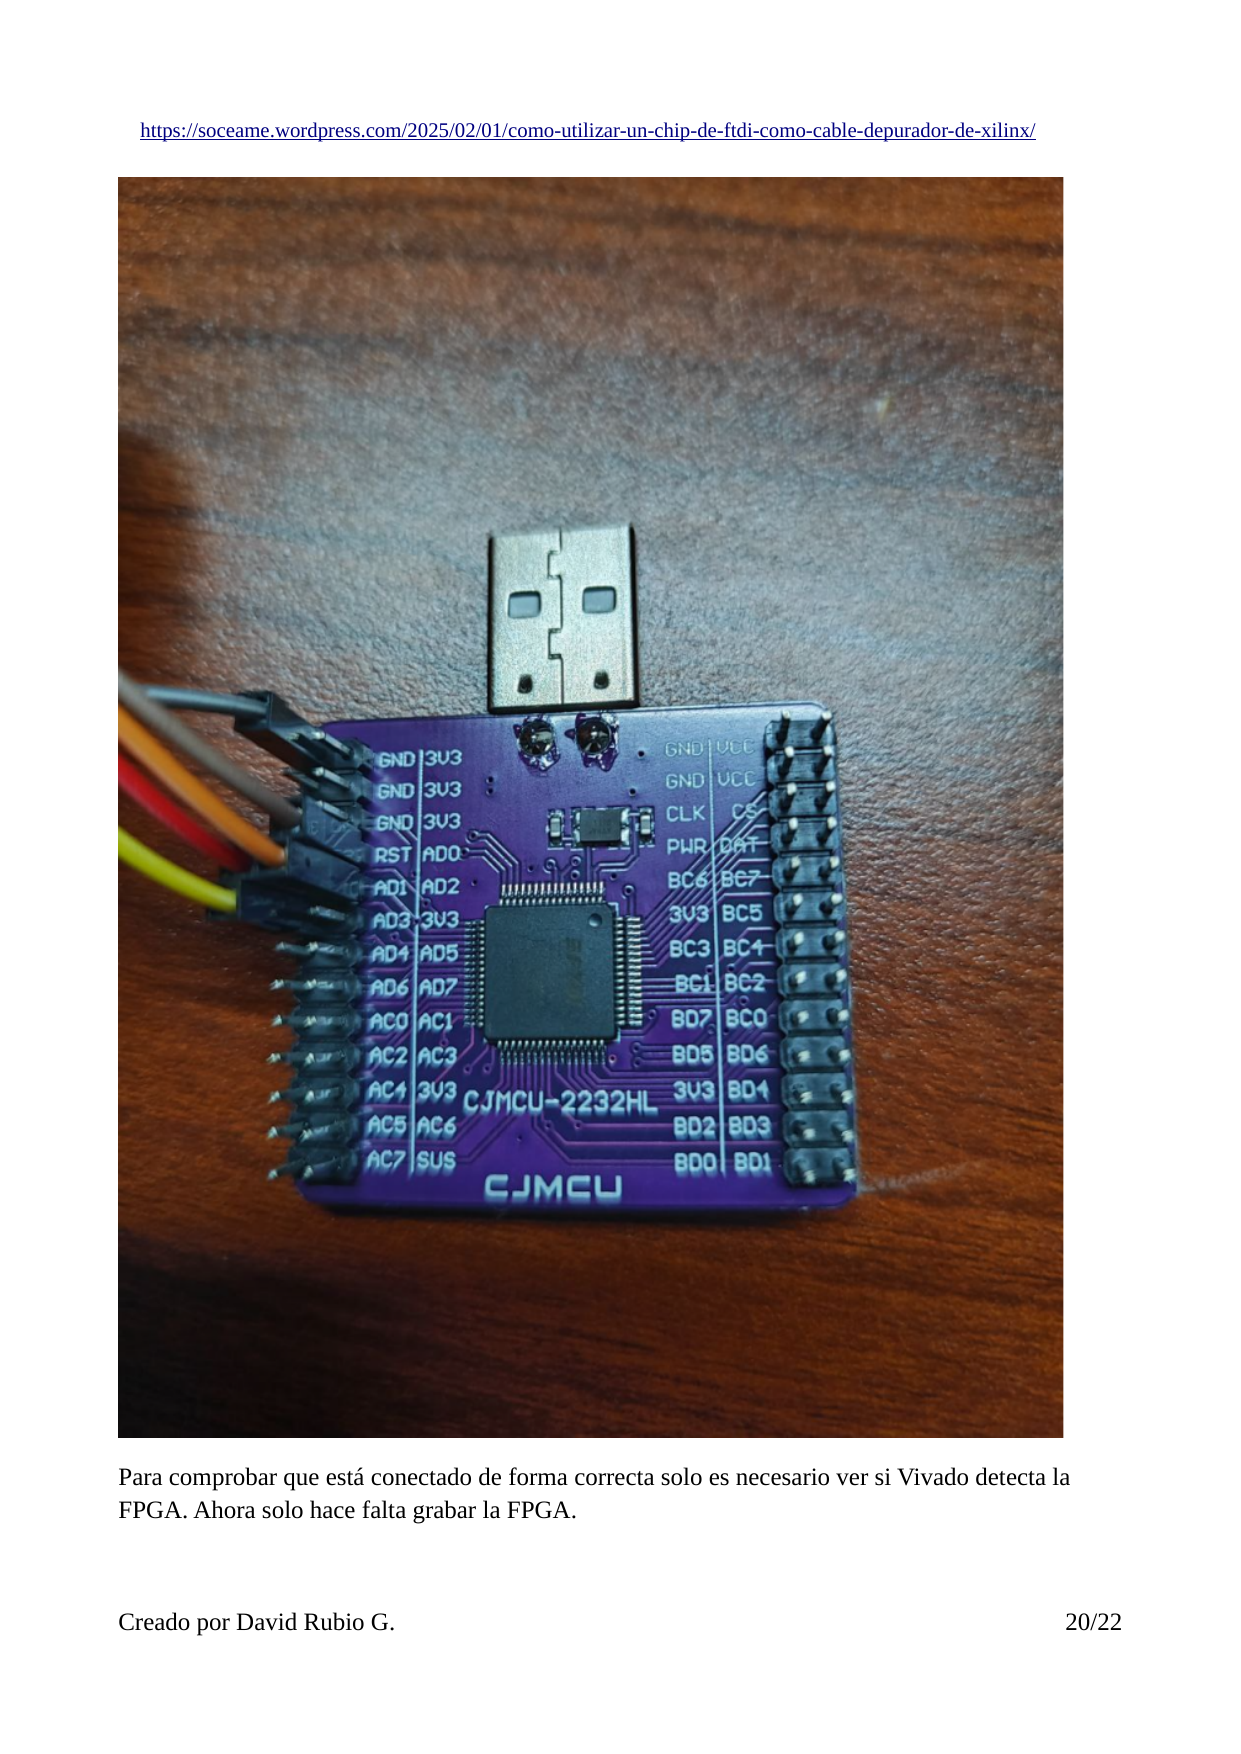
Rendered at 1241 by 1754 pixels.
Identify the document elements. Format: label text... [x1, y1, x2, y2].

picture [118, 177, 1064, 1438]
text Para comprobar que está conectado de forma correcta solo es necesario ver si Vivado detecta la FPGA. Ahora solo hace falta grabar la FPGA. [118, 1462, 1122, 1523]
